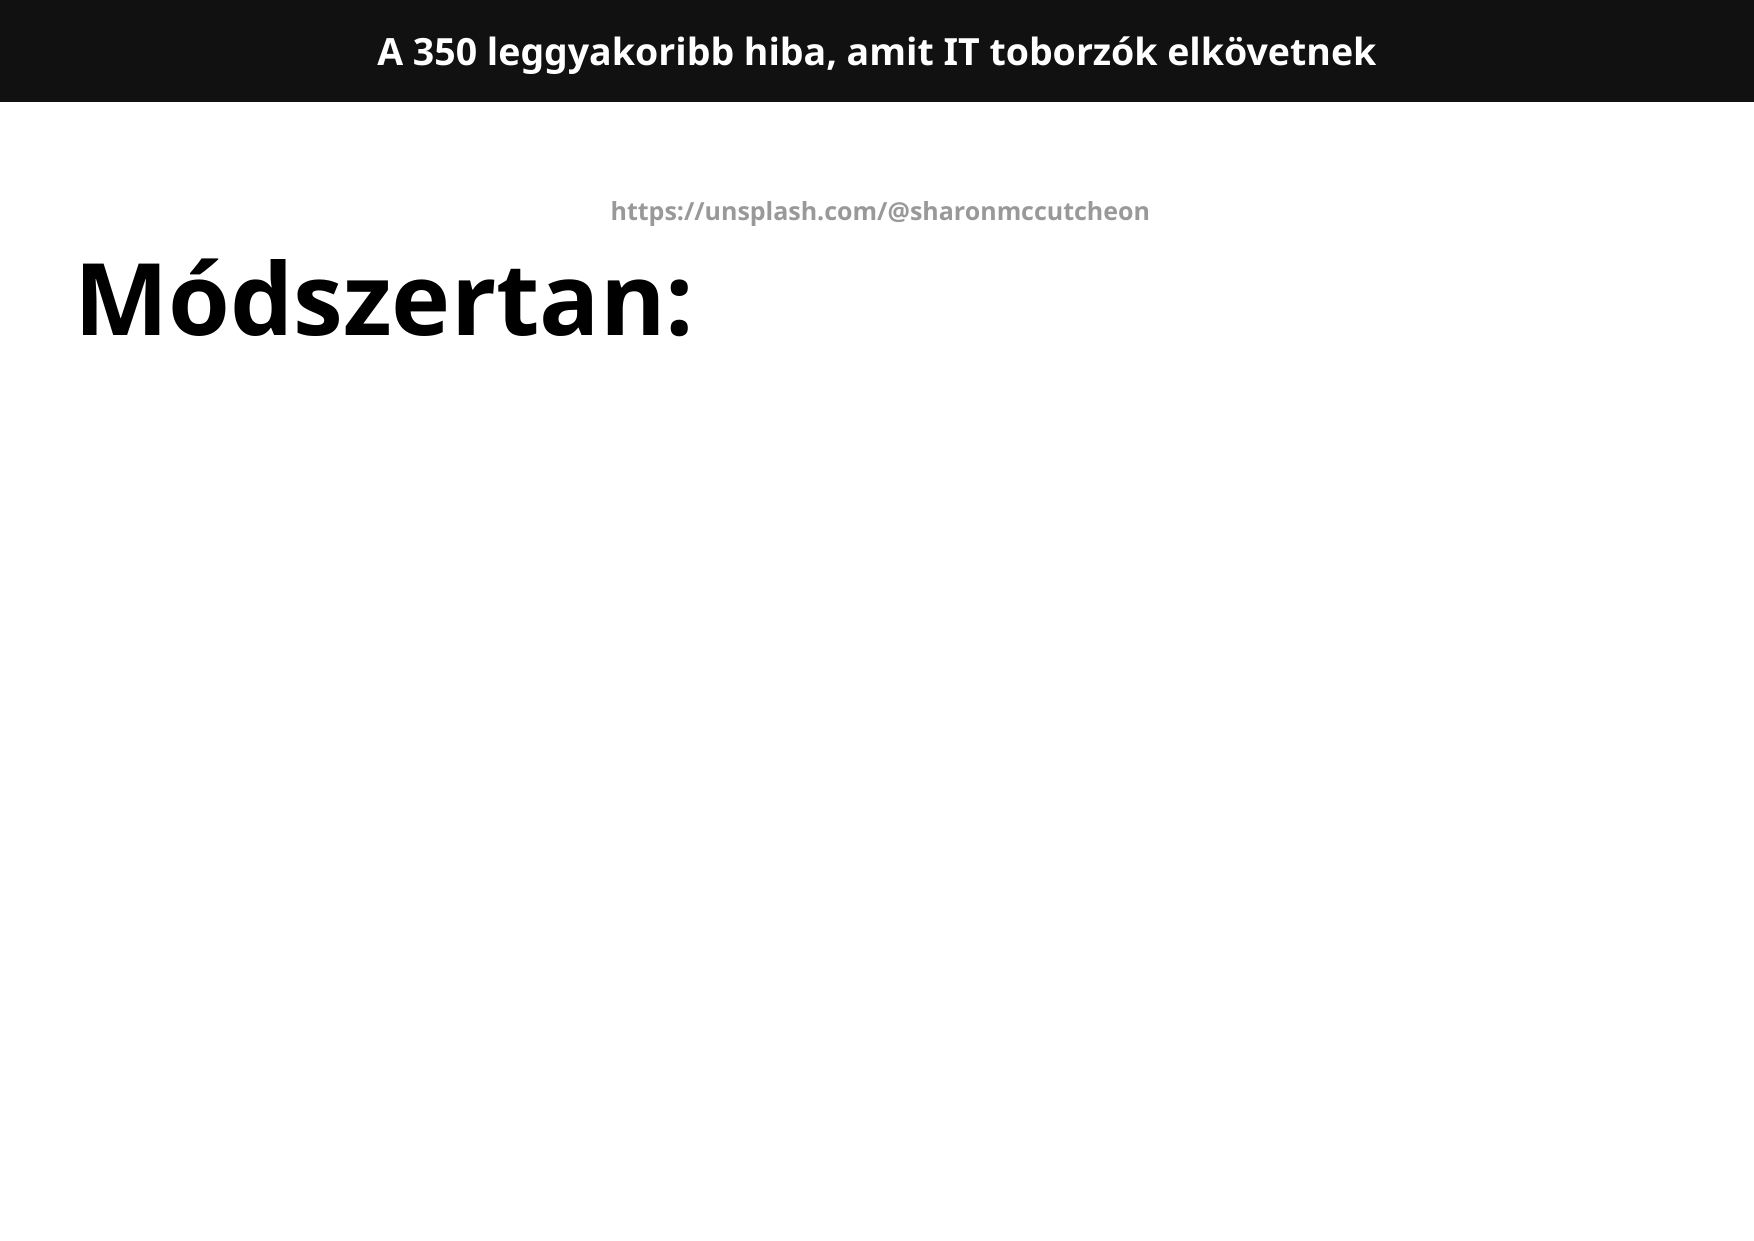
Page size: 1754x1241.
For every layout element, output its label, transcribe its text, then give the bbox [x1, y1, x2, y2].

text Módszertan: [0, 228, 1754, 364]
text https://unsplash.com/@sharonmccutcheon [0, 194, 1754, 228]
